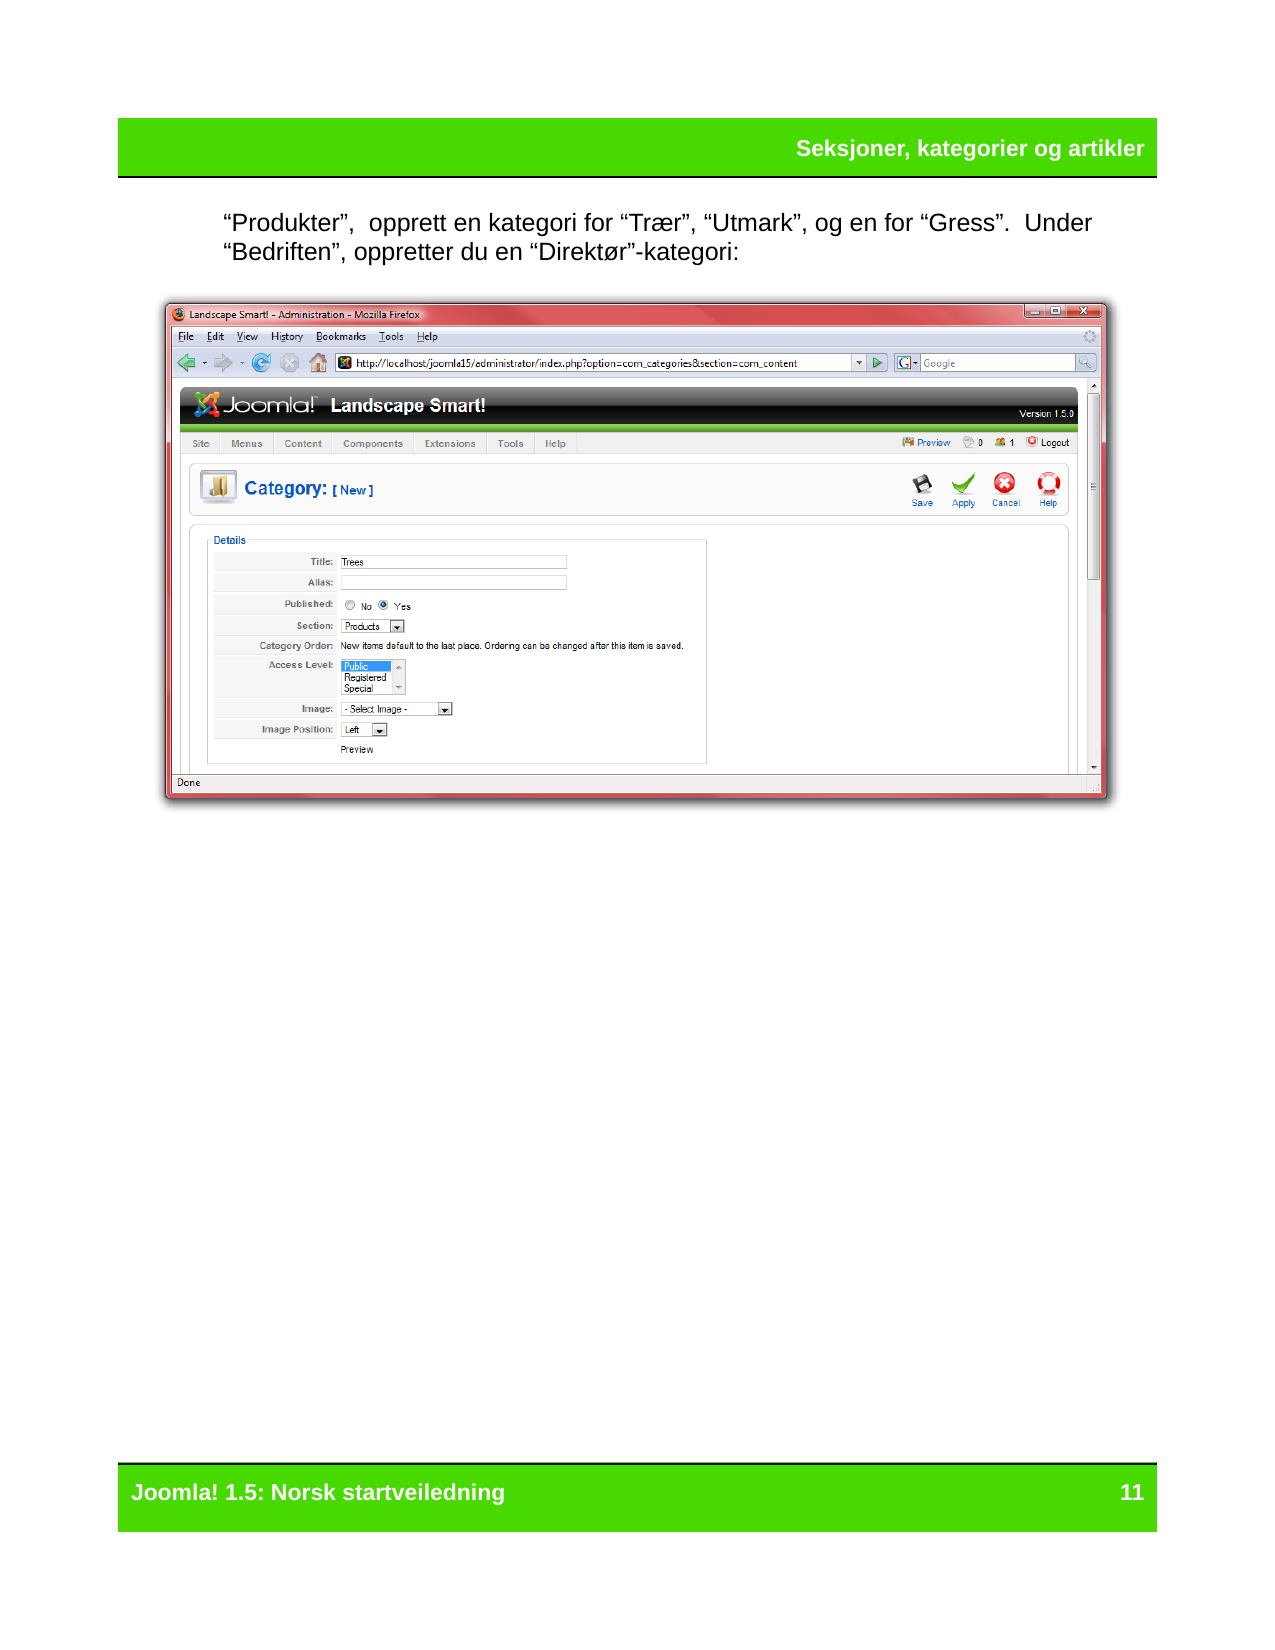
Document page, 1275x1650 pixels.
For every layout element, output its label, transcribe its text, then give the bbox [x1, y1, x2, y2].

list “Produkter”, opprett en kategori for “Trær”, “Utmark”, og en for “Gress”. Under “Bedriften”, oppretter du en “Direktør”-kategori: [186, 208, 1157, 265]
picture [153, 291, 1122, 814]
